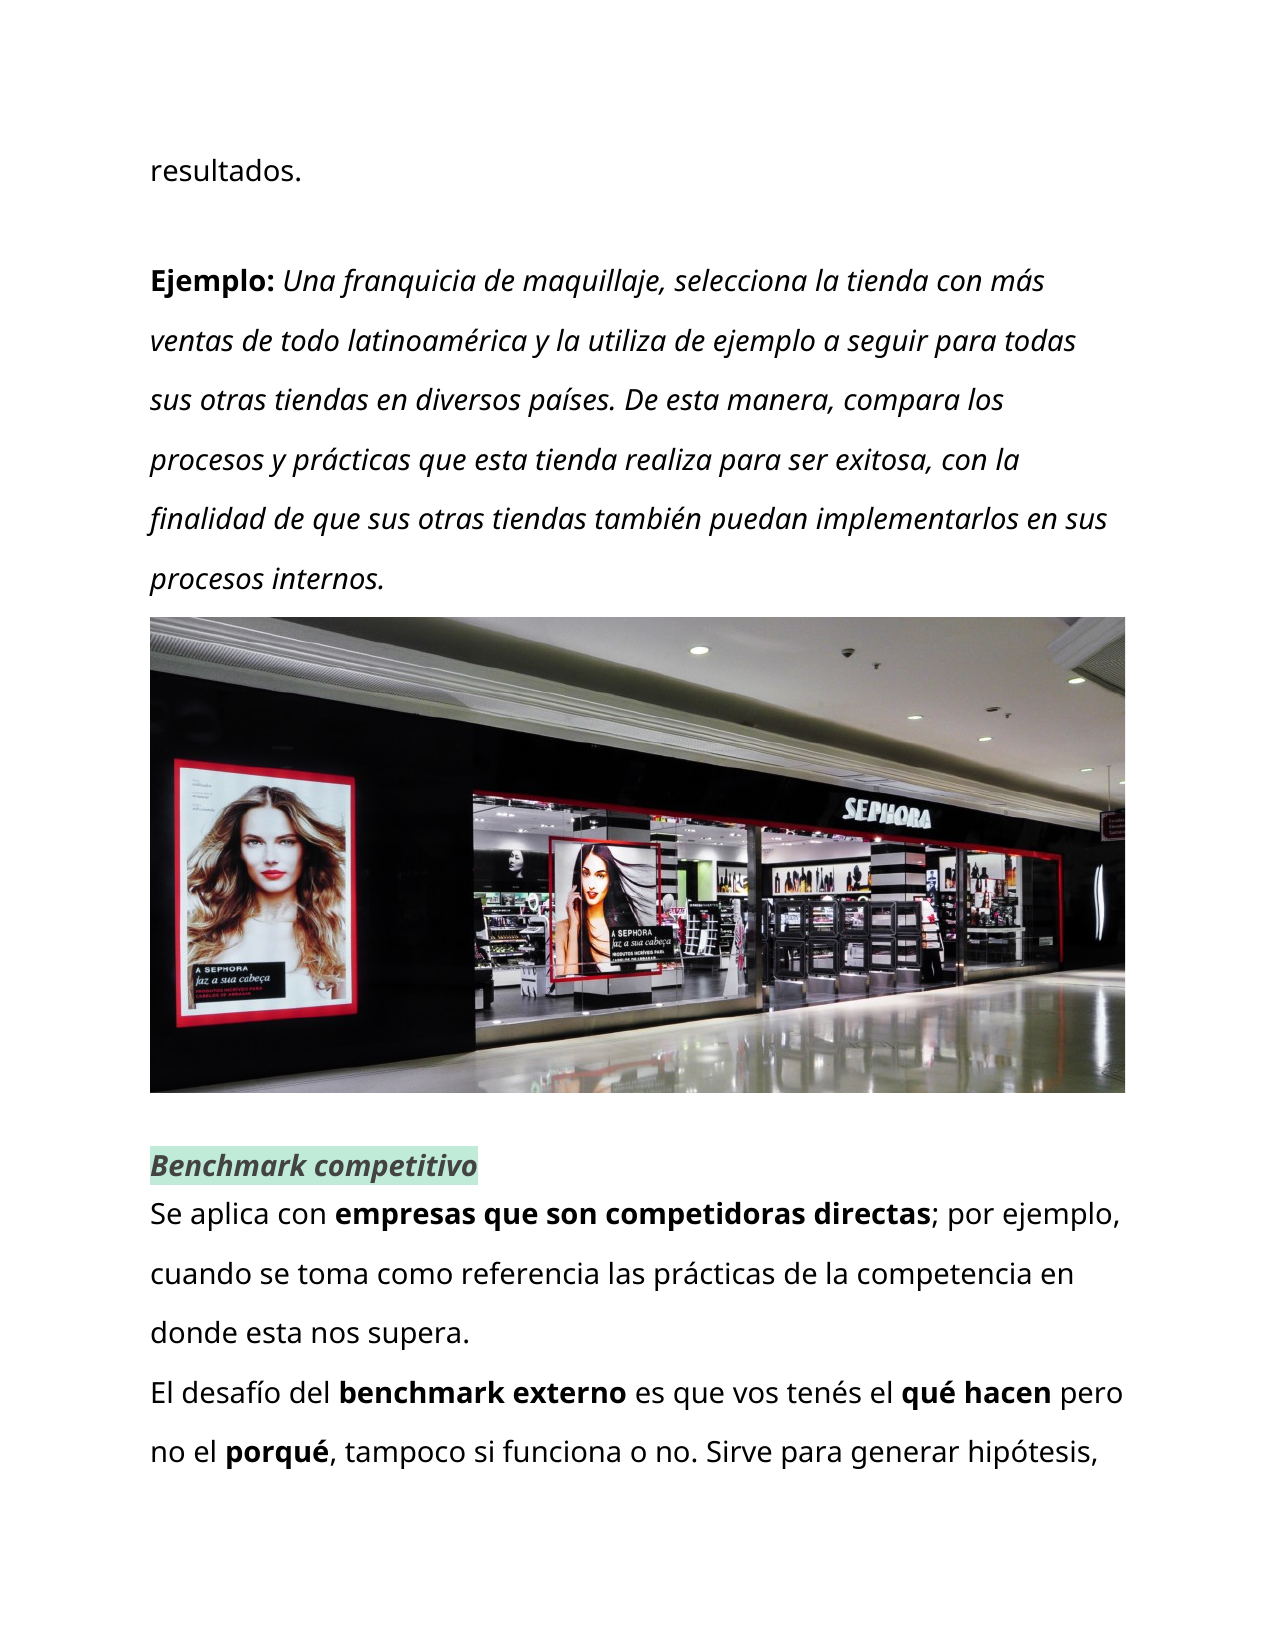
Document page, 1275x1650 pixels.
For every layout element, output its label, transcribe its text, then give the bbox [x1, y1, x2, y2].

picture [150, 617, 1125, 1093]
text El desafío del benchmark externo es que vos tenés el qué hacen pero no el porqué, tampoco si funciona o no. Sirve para generar hipótesis, [150, 1372, 1125, 1471]
subtitle Benchmark competitivo [478, 1146, 1125, 1185]
text resultados. [150, 150, 1125, 190]
text Ejemplo: Una franquicia de maquillaje, selecciona la tienda con más ventas de todo latinoamérica y la utiliza de ejemplo a seguir para todas sus otras tiendas en diversos países. De esta manera, compara los procesos y prácticas que esta tienda realiza para ser exitosa, con la finalidad de que sus otras tiendas también puedan implementarlos en sus procesos internos. [150, 261, 1125, 598]
text Se aplica con empresas que son competidoras directas; por ejemplo, cuando se toma como referencia las prácticas de la competencia en donde esta nos supera. [150, 1193, 1125, 1352]
